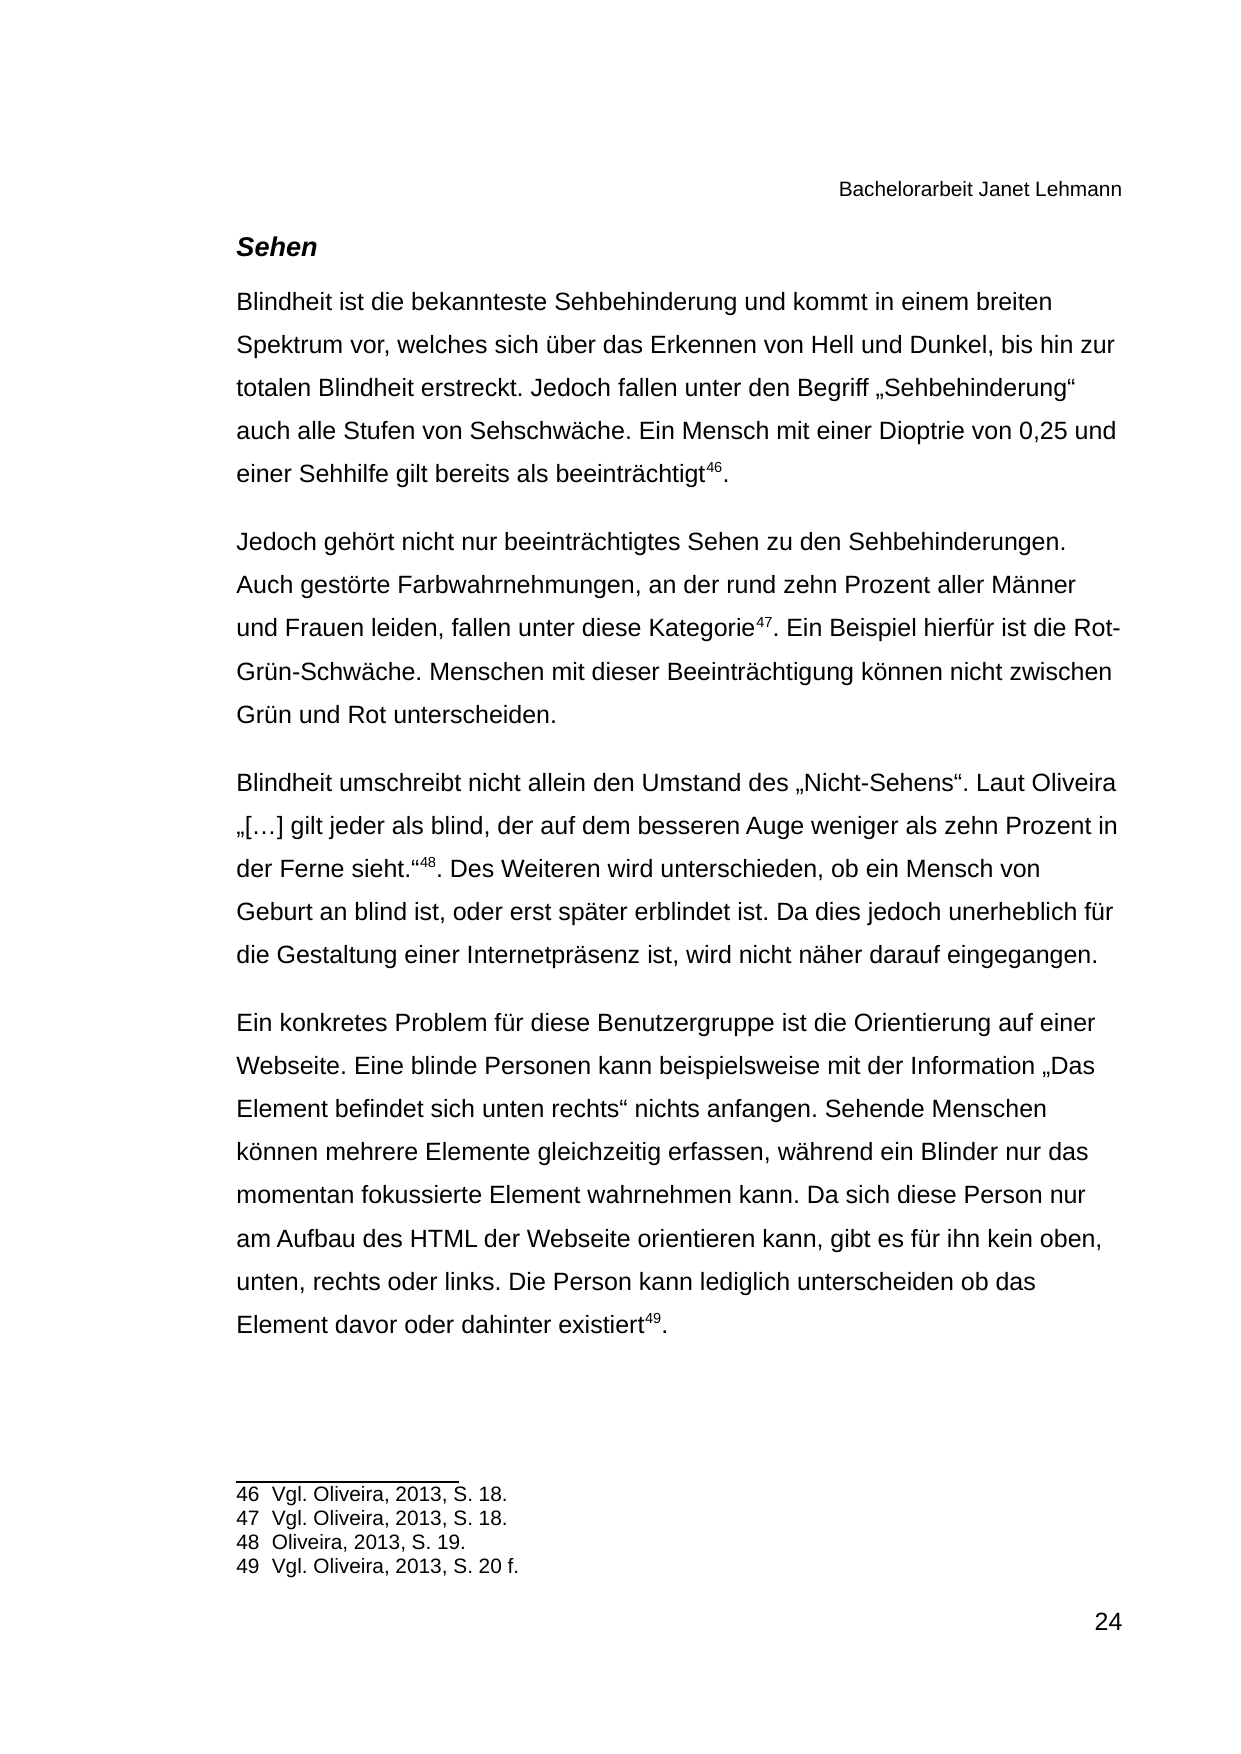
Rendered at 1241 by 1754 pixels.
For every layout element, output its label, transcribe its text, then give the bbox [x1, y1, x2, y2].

subtitle Sehen [236, 231, 1122, 262]
text Vgl. Oliveira, 2013, S. 18. [236, 1506, 1122, 1530]
text Oliveira, 2013, S. 19. [236, 1530, 1122, 1554]
text Blindheit ist die bekannteste Sehbehinderung und kommt in einem breiten Spektrum vor, welches sich über das Erkennen von Hell und Dunkel, bis hin zur totalen Blindheit erstreckt. Jedoch fallen unter den Begriff „Sehbehinderung“ auch alle Stufen von Sehschwäche. Ein Mensch mit einer Dioptrie von 0,25 und einer Sehhilfe gilt bereits als beeinträchtigt. [236, 287, 1122, 488]
text Vgl. Oliveira, 2013, S. 20 f. [236, 1554, 1122, 1578]
text Vgl. Oliveira, 2013, S. 18. [236, 1482, 1122, 1506]
text Jedoch gehört nicht nur beeinträchtigtes Sehen zu den Sehbehinderungen. Auch gestörte Farbwahrnehmungen, an der rund zehn Prozent aller Männer und Frauen leiden, fallen unter diese Kategorie. Ein Beispiel hierfür ist die Rot-Grün-Schwäche. Menschen mit dieser Beeinträchtigung können nicht zwischen Grün und Rot unterscheiden. [236, 527, 1122, 728]
text Blindheit umschreibt nicht allein den Umstand des „Nicht-Sehens“. Laut Oliveira „[…] gilt jeder als blind, der auf dem besseren Auge weniger als zehn Prozent in der Ferne sieht.“. Des Weiteren wird unterschieden, ob ein Mensch von Geburt an blind ist, oder erst später erblindet ist. Da dies jedoch unerheblich für die Gestaltung einer Internetpräsenz ist, wird nicht näher darauf eingegangen. [236, 768, 1122, 969]
text Ein konkretes Problem für diese Benutzergruppe ist die Orientierung auf einer Webseite. Eine blinde Personen kann beispielsweise mit der Information „Das Element befindet sich unten rechts“ nichts anfangen. Sehende Menschen können mehrere Elemente gleichzeitig erfassen, während ein Blinder nur das momentan fokussierte Element wahrnehmen kann. Da sich diese Person nur am Aufbau des HTML der Webseite orientieren kann, gibt es für ihn kein oben, unten, rechts oder links. Die Person kann lediglich unterscheiden ob das Element davor oder dahinter existiert. [236, 1008, 1122, 1339]
